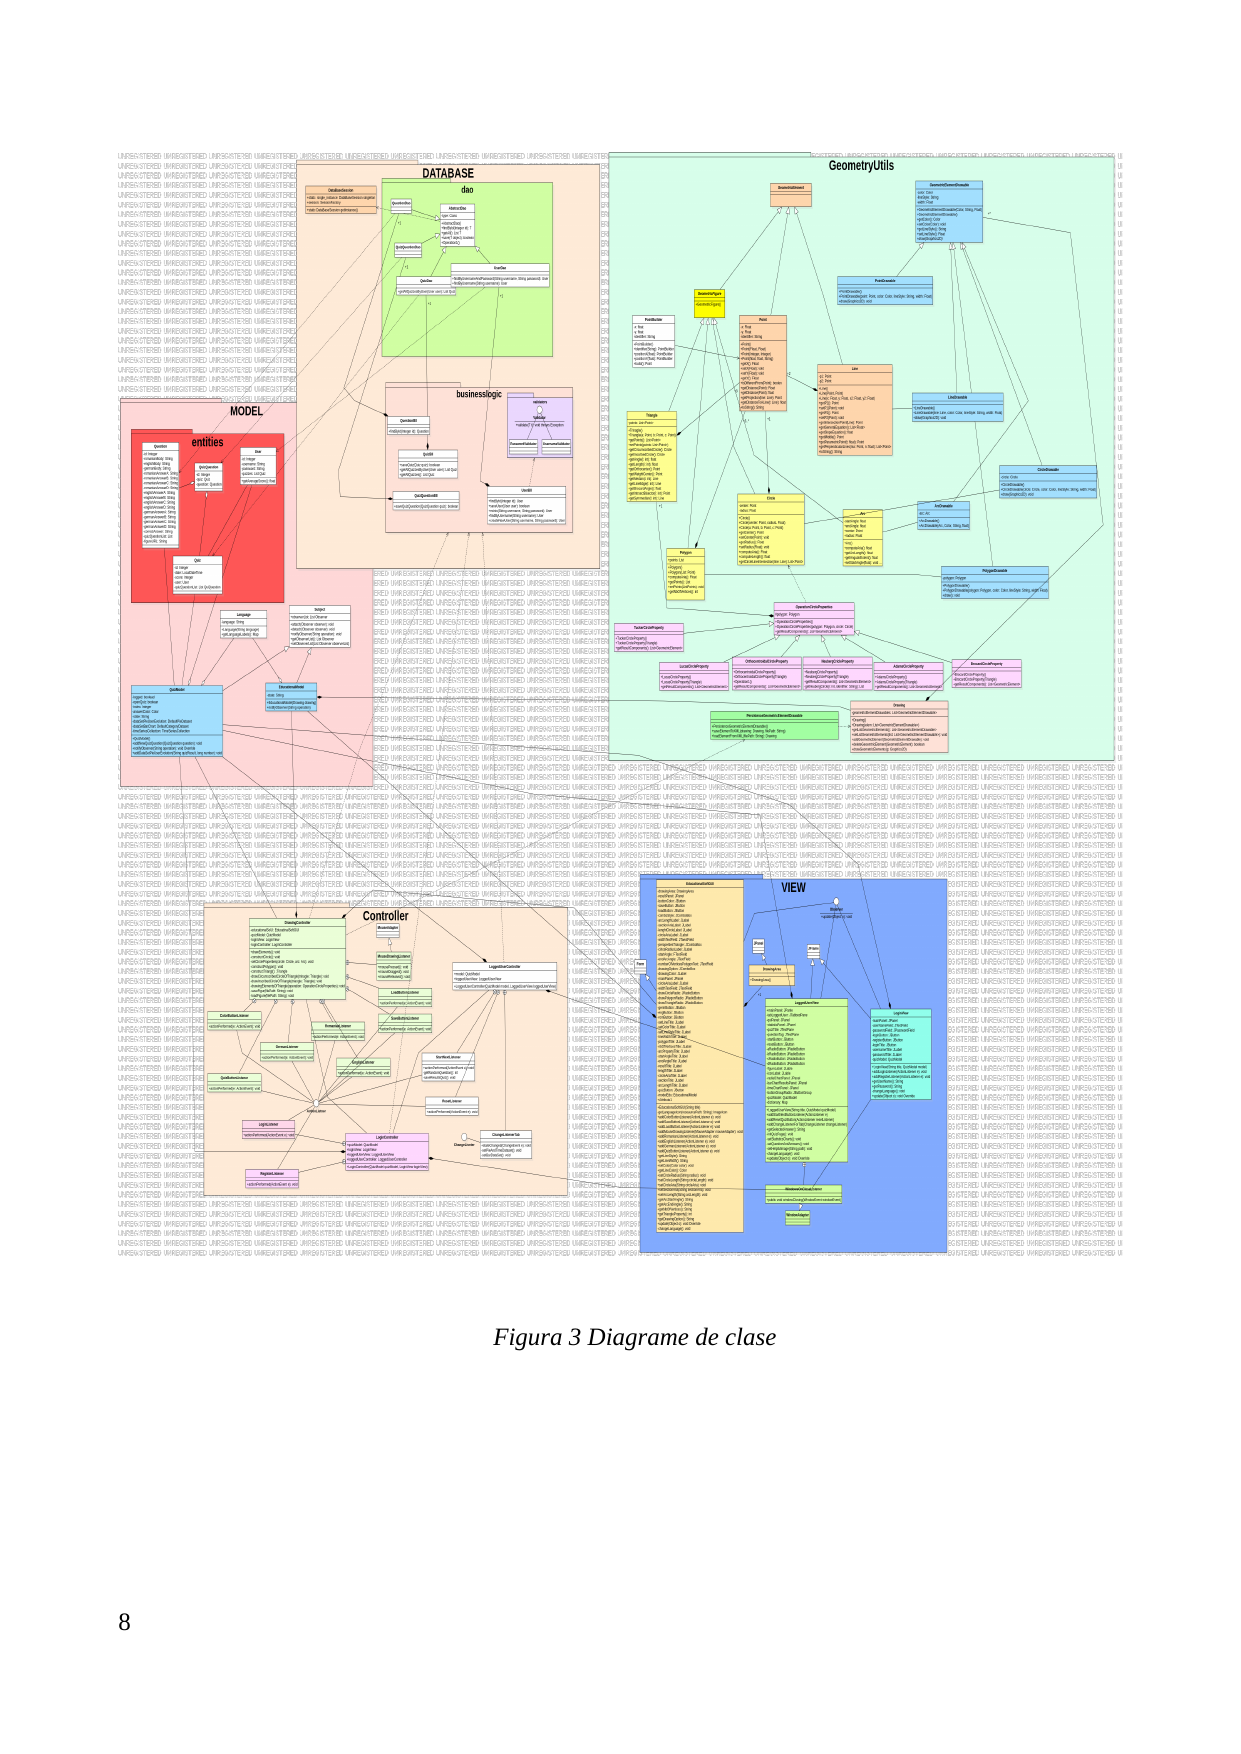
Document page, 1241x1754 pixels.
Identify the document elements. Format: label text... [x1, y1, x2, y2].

picture [118, 150, 1123, 1265]
text Figura 3 Diagrame de clase [118, 1322, 1122, 1351]
